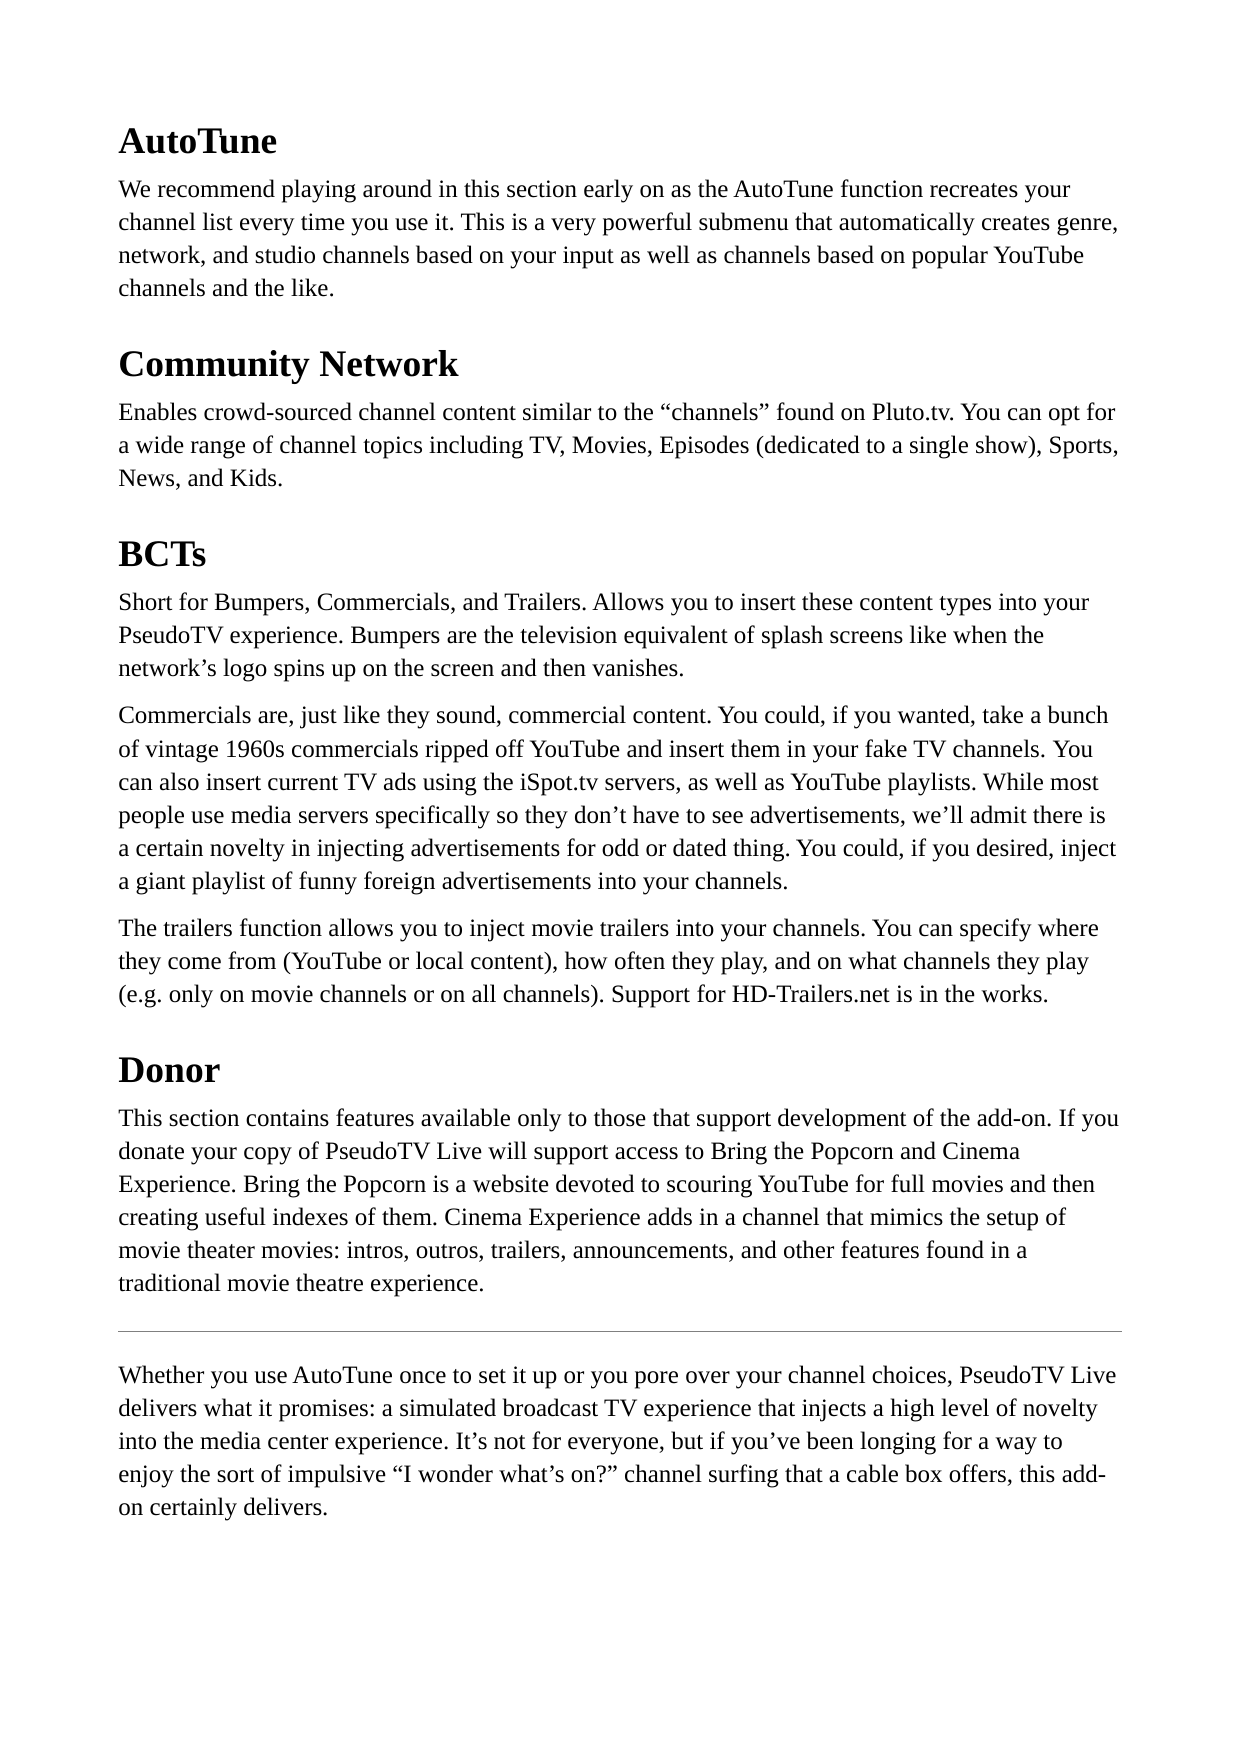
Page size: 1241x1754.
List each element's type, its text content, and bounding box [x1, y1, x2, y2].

text This section contains features available only to those that support development of the add-on. If you donate your copy of PseudoTV Live will support access to Bring the Popcorn and Cinema Experience. Bring the Popcorn is a website devoted to scouring YouTube for full movies and then creating useful indexes of them. Cinema Experience adds in a channel that mimics the setup of movie theater movies: intros, outros, trailers, announcements, and other features found in a traditional movie theatre experience. [118, 1103, 1122, 1297]
subtitle Donor [118, 1048, 1122, 1091]
text Short for Bumpers, Commercials, and Trailers. Allows you to insert these content types into your PseudoTV experience. Bumpers are the television equivalent of splash screens like when the network’s logo spins up on the screen and then vanishes. [118, 587, 1122, 682]
text Whether you use AutoTune once to set it up or you pore over your channel choices, PseudoTV Live delivers what it promises: a simulated broadcast TV experience that injects a high level of novelty into the media center experience. It’s not for everyone, but if you’ve been longing for a way to enjoy the sort of impulsive “I wonder what’s on?” channel surfing that a cable box offers, this add-on certainly delivers. [118, 1360, 1122, 1521]
text The trailers function allows you to inject movie trailers into your channels. You can specify where they come from (YouTube or local content), how often they play, and on what channels they play (e.g. only on movie channels or on all channels). Support for HD-Trailers.net is in the works. [118, 913, 1122, 1008]
subtitle BCTs [118, 531, 1122, 574]
text Commercials are, just like they sound, commercial content. You could, if you wanted, take a bunch of vintage 1960s commercials ripped off YouTube and insert them in your fake TV channels. You can also insert current TV ads using the iSpot.tv servers, as well as YouTube playlists. While most people use media servers specifically so they don’t have to see advertisements, we’ll admit there is a certain novelty in injecting advertisements for odd or dated thing. You could, if you desired, inject a giant playlist of funny foreign advertisements into your channels. [118, 701, 1122, 894]
text Enables crowd-sourced channel content similar to the “channels” found on Pluto.tv. You can opt for a wide range of channel topics including TV, Movies, Episodes (dedicated to a single show), Sports, News, and Kids. [118, 397, 1122, 492]
text We recommend playing around in this section early on as the AutoTune function recreates your channel list every time you use it. This is a very powerful submenu that automatically creates genre, network, and studio channels based on your input as well as channels based on popular YouTube channels and the like. [118, 174, 1122, 302]
subtitle Community Network [118, 341, 1122, 384]
subtitle AutoTune [118, 118, 1122, 161]
